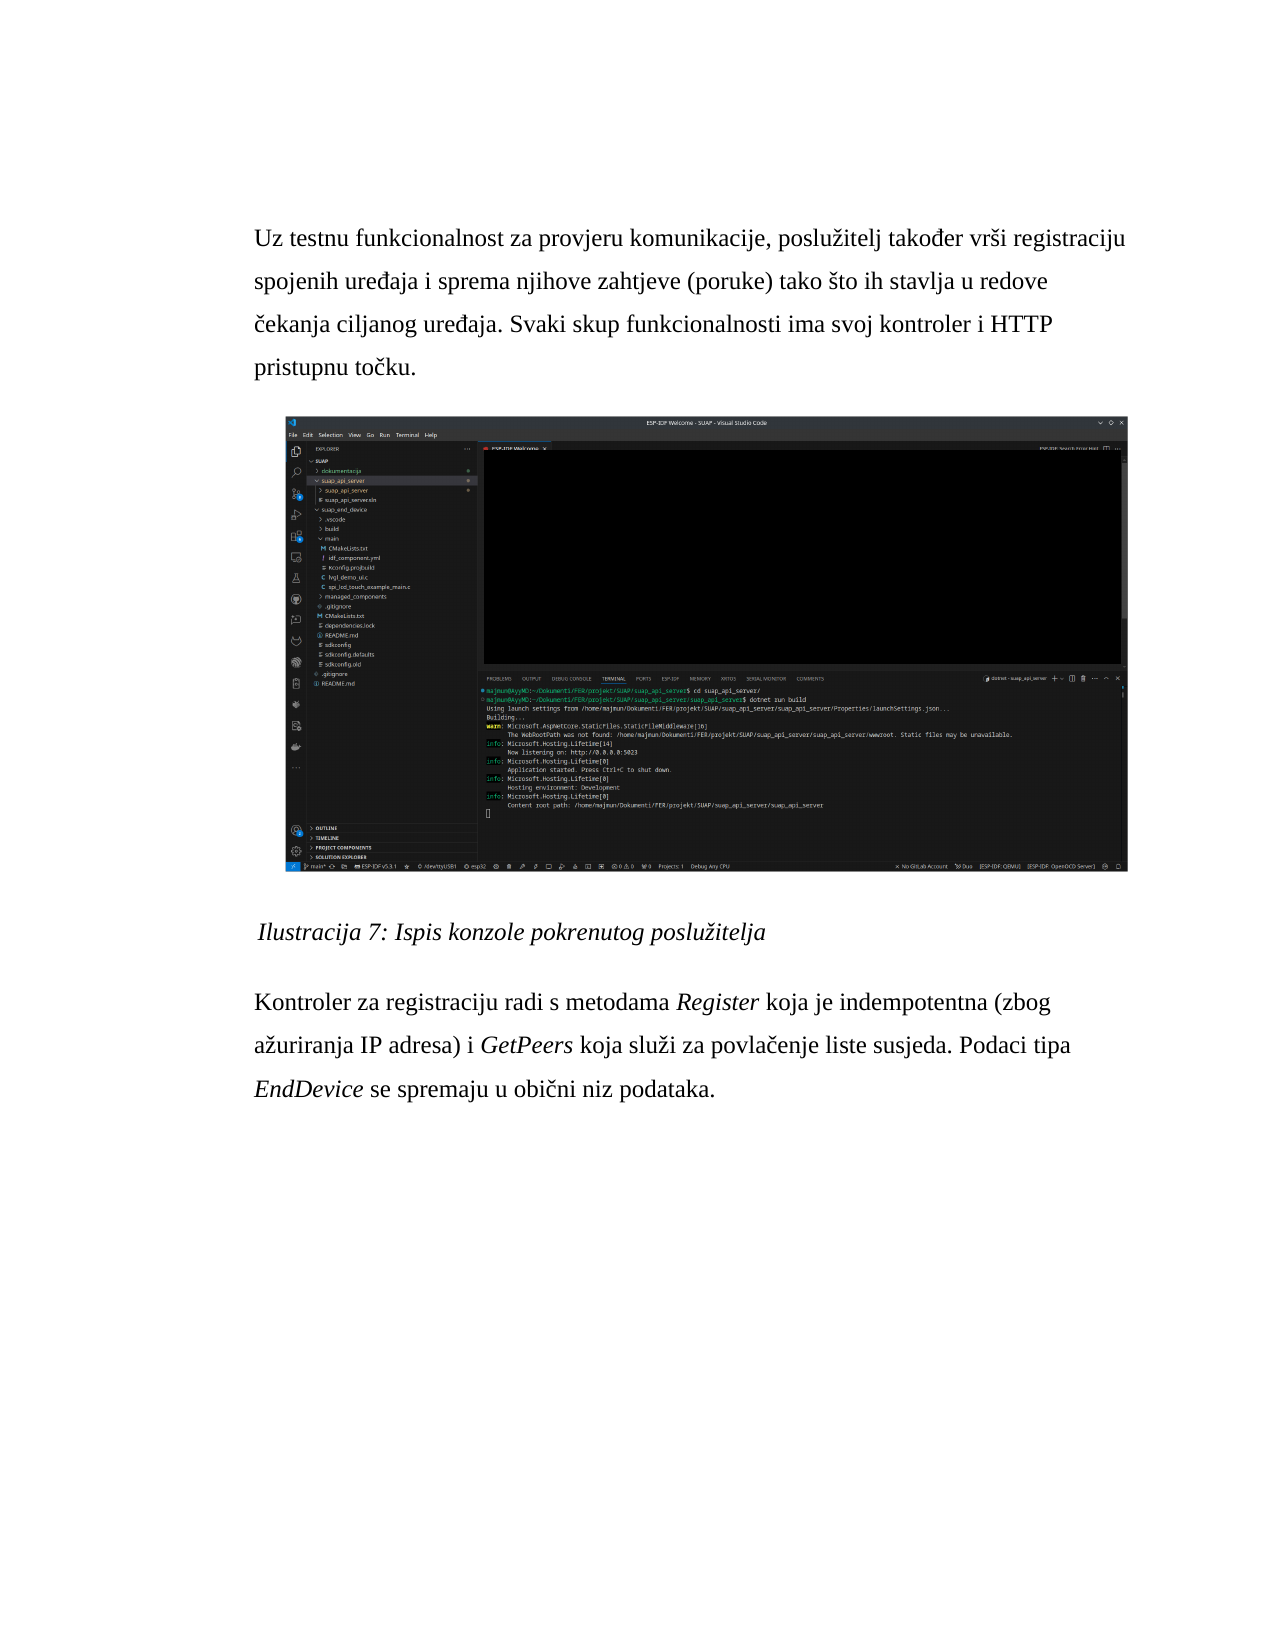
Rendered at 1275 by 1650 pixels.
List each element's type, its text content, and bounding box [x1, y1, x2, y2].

picture [257, 394, 1156, 905]
text Uz testnu funkcionalnost za provjeru komunikacije, poslužitelj također vrši registraciju spojenih uređaja i sprema njihove zahtjeve (poruke) tako što ih stavlja u redove čekanja ciljanog uređaja. Svaki skup funkcionalnosti ima svoj kontroler i HTTP pristupnu točku. [254, 223, 1127, 381]
text Ilustracija 7: Ispis konzole pokrenutog poslužitelja [257, 905, 1156, 946]
text [257, 382, 1156, 394]
text Kontroler za registraciju radi s metodama Register koja je indempotentna (zbog ažuriranja IP adresa) i GetPeers koja služi za povlačenje liste susjeda. Podaci tipa EndDevice se spremaju u obični niz podataka. [254, 408, 1127, 1102]
